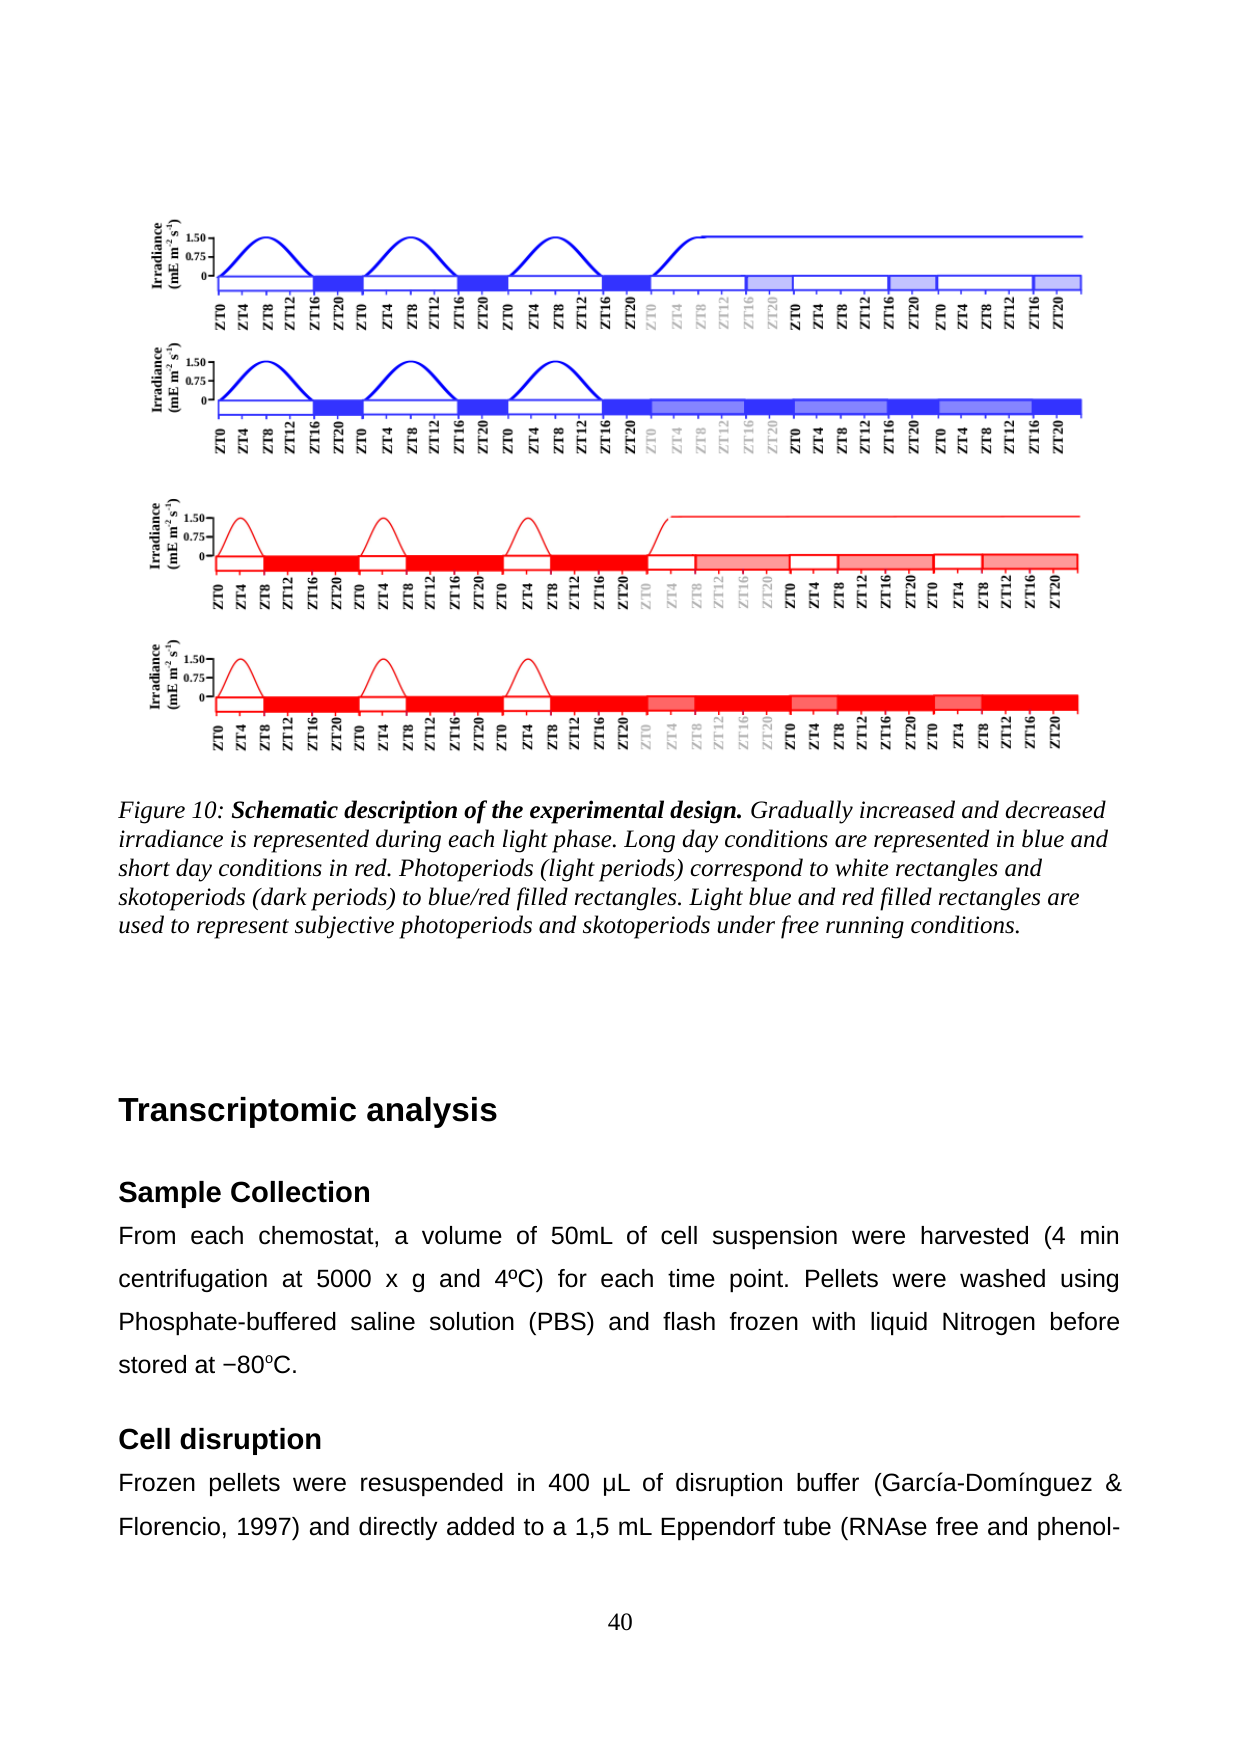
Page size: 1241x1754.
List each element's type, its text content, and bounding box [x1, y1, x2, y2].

picture [118, 199, 1123, 796]
subtitle Cell disruption [118, 1422, 1122, 1456]
text From each chemostat, a volume of 50mL of cell suspension were harvested (4 min centrifugation at 5000 x g and 4ºC) for each time point. Pellets were washed using Phosphate-buffered saline solution (PBS) and flash frozen with liquid Nitrogen before stored at −80oC. [118, 1221, 1122, 1379]
subtitle Sample Collection [118, 1175, 1122, 1208]
text Figure 10: Schematic description of the experimental design. Gradually increased and decreased irradiance is represented during each light phase. Long day conditions are represented in blue and short day conditions in red. Photoperiods (light periods) correspond to white rectangles and skotoperiods (dark periods) to blue/red filled rectangles. Light blue and red filled rectangles are used to represent subjective photoperiods and skotoperiods under free running conditions. [118, 796, 1122, 939]
subtitle Transcriptomic analysis [118, 1090, 1122, 1128]
text Frozen pellets were resuspended in 400 μL of disruption buffer (García-Domínguez & Florencio, 1997)⁠ and directly added to a 1,5 mL Eppendorf tube (RNAse free and phenol- [118, 1468, 1122, 1540]
